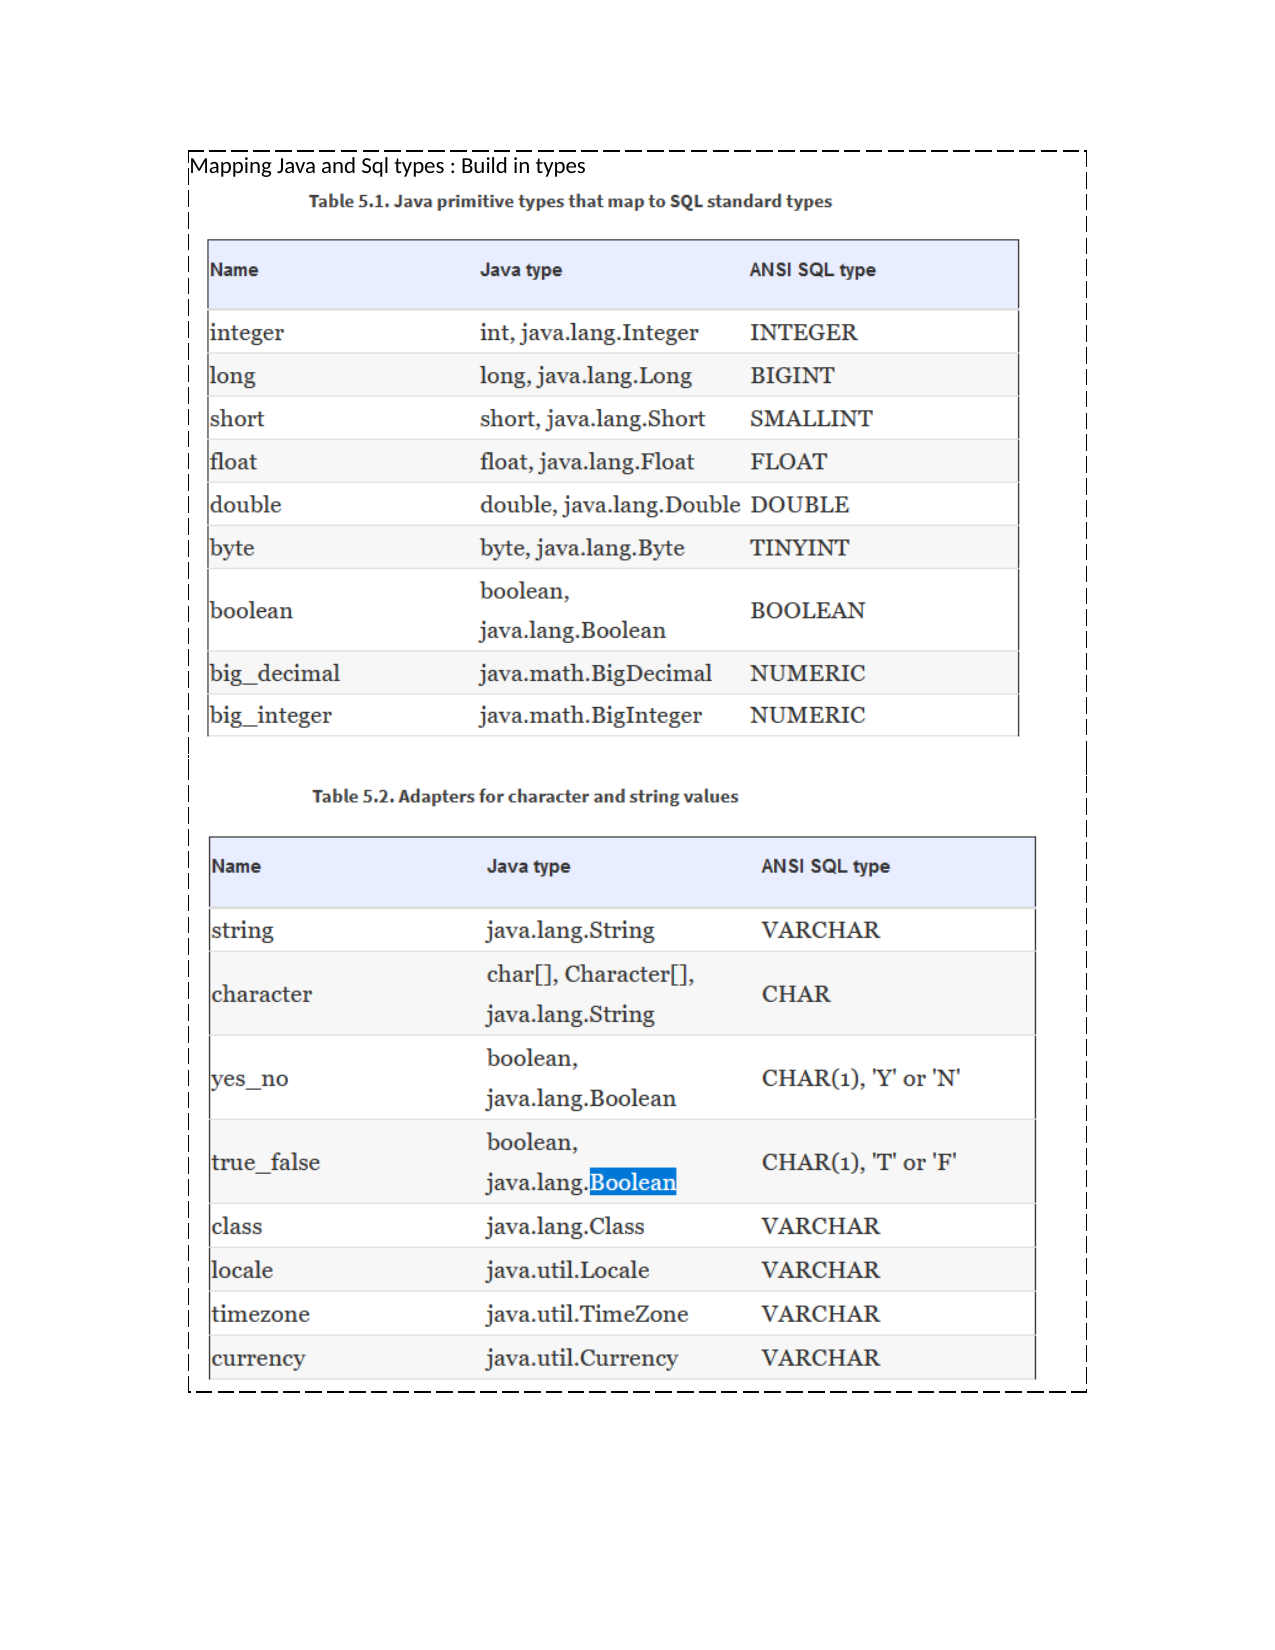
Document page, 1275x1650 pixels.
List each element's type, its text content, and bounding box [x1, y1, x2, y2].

text Mapping Java and Sql types : Build in types [187, 150, 1087, 754]
